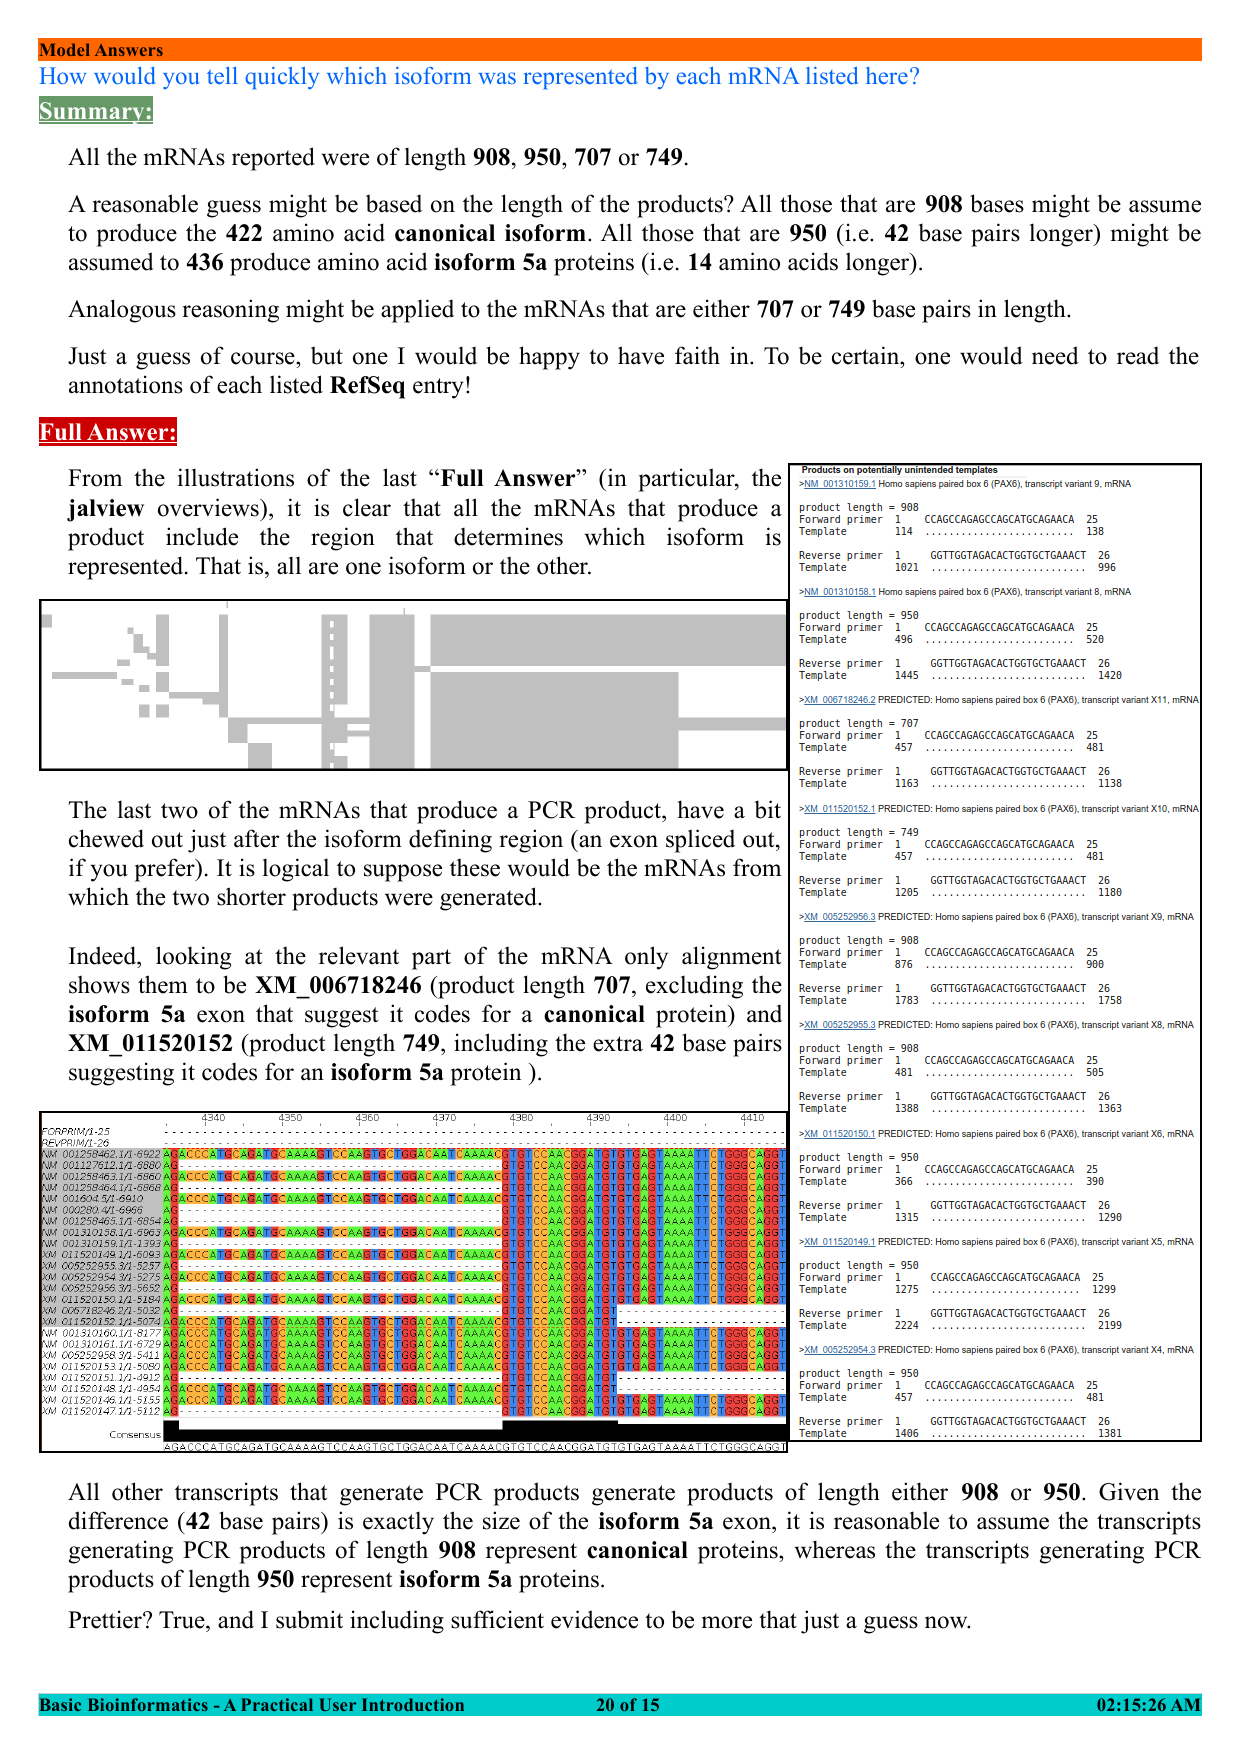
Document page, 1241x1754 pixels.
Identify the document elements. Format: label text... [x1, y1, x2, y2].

picture [41, 1113, 786, 1451]
text How would you tell quickly which isoform was represented by each mRNA listed here? [38, 61, 1202, 89]
text All other transcripts that generate PCR products generate products of length either 908 or 950. Given the difference (42 base pairs) is exactly the size of the isoform 5a exon, it is reasonable to assume the transcripts generating PCR products of length 908 represent canonical proteins, whereas the transcripts generating PCR products of length 950 represent isoform 5a proteins. [68, 1442, 1202, 1593]
text All the mRNAs reported were of length 908, 950, 707 or 749. [68, 142, 1202, 171]
text [68, 1098, 788, 1111]
text Indeed, looking at the relevant part of the mRNA only alignment shows them to be XM_006718246 (product length 707, excluding the isoform 5a exon that suggest it codes for a canonical protein) and XM_011520152 (product length 749, including the extra 42 base pairs suggesting it codes for an isoform 5a protein ). [68, 941, 788, 1086]
text Just a guess of course, but one I would be happy to have faith in. To be certain, one would need to read the annotations of each listed RefSeq entry! [68, 341, 1202, 399]
text Prettier? True, and I submit including sufficient evidence to be more that just a guess now. [68, 1605, 1202, 1634]
picture [790, 465, 1200, 1440]
text From the illustrations of the last “Full Answer” (in particular, the jalview overviews), it is clear that all the mRNAs that produce a product include the region that determines which isoform is represented. That is, all are one isoform or the other. [68, 463, 788, 579]
picture [41, 601, 786, 769]
text Summary: [38, 96, 1202, 124]
text A reasonable guess might be based on the length of the products? All those that are 908 bases might be assume to produce the 422 amino acid canonical isoform. All those that are 950 (i.e. 42 base pairs longer) might be assumed to 436 produce amino acid isoform 5a proteins (i.e. 14 amino acids longer). [68, 189, 1202, 276]
text Analogous reasoning might be applied to the mRNAs that are either 707 or 749 base pairs in length. [68, 294, 1202, 323]
text Full Answer: [38, 417, 1202, 446]
text The last two of the mRNAs that produce a PCR product, have a bit chewed out just after the isoform defining region (an exon spliced out, if you prefer). It is logical to suppose these would be the mRNAs from which the two shorter products were generated. [68, 771, 788, 911]
